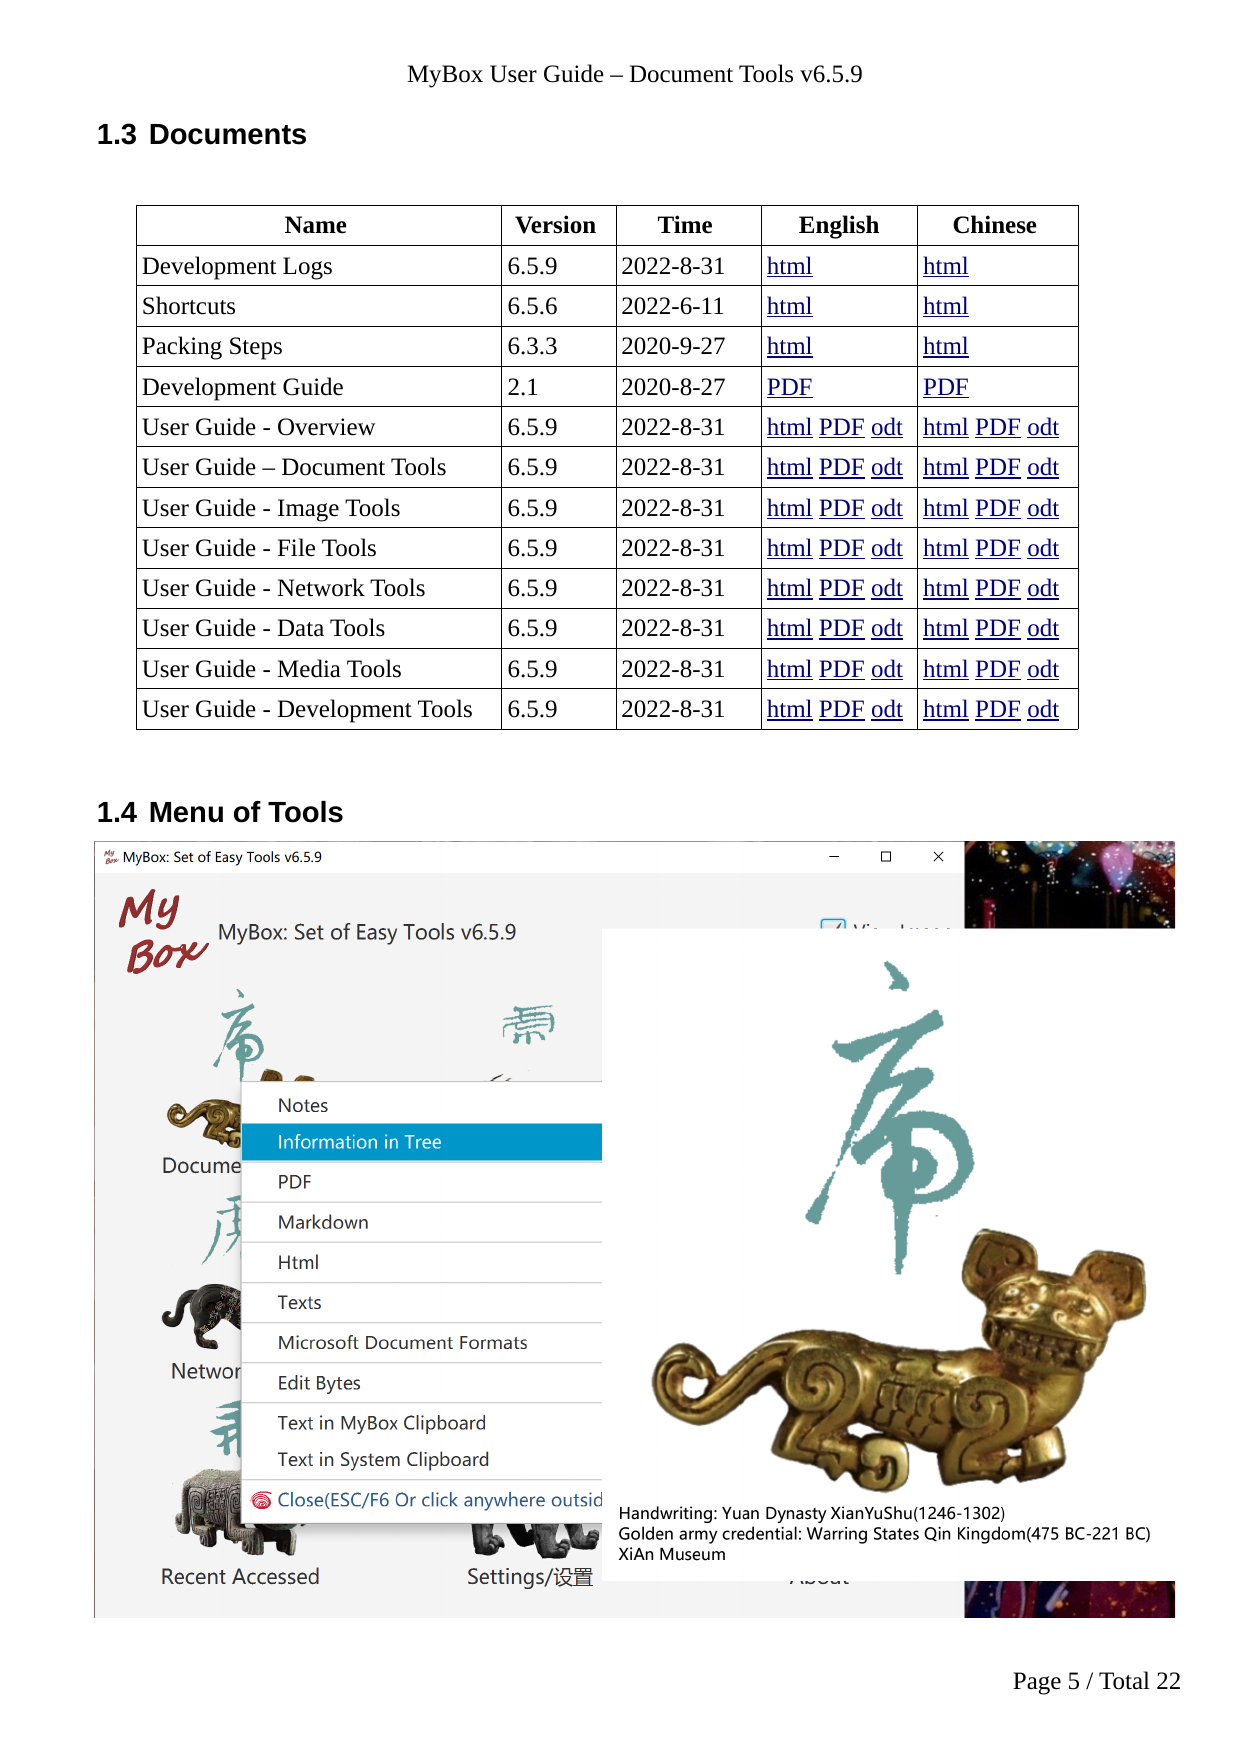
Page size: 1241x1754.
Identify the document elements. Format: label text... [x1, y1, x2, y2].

table_cell PDF [918, 367, 1078, 406]
table_cell 6.5.9 [502, 447, 616, 487]
table_cell html PDF odt [762, 649, 917, 688]
table_cell 6.3.3 [502, 327, 616, 366]
table_cell html [762, 327, 917, 366]
table_cell html PDF odt [918, 528, 1078, 567]
table_cell html [762, 246, 917, 285]
table_cell html PDF odt [762, 569, 917, 608]
table_cell html PDF odt [918, 689, 1078, 729]
table_cell 6.5.9 [502, 569, 616, 608]
table_header Name [137, 206, 501, 245]
table_cell 2022-8-31 [617, 649, 761, 688]
table_header English [762, 206, 917, 245]
table_cell html [762, 286, 917, 326]
table_header Version [502, 206, 616, 245]
table_cell 6.5.6 [502, 286, 616, 326]
table_cell Shortcuts [137, 286, 501, 326]
table_cell User Guide - Development Tools [137, 689, 501, 729]
subtitle Menu of Tools [88, 795, 1181, 828]
table_cell User Guide - Image Tools [137, 488, 501, 527]
table_cell html PDF odt [762, 488, 917, 527]
table_cell html PDF odt [918, 447, 1078, 487]
table_cell html PDF odt [918, 569, 1078, 608]
table_cell html PDF odt [918, 649, 1078, 688]
table_cell 2.1 [502, 367, 616, 406]
table_cell 2022-8-31 [617, 569, 761, 608]
table_cell Development Guide [137, 367, 501, 406]
table_cell 2022-8-31 [617, 246, 761, 285]
table_cell User Guide - Data Tools [137, 609, 501, 648]
table_cell html [918, 286, 1078, 326]
table_cell 6.5.9 [502, 246, 616, 285]
table_cell 2022-8-31 [617, 407, 761, 446]
table_cell html PDF odt [762, 689, 917, 729]
table_cell 2022-6-11 [617, 286, 761, 326]
table_cell PDF [762, 367, 917, 406]
table_cell 6.5.9 [502, 528, 616, 567]
table_cell html PDF odt [918, 488, 1078, 527]
table_cell User Guide - Overview [137, 407, 501, 446]
table_cell 2020-8-27 [617, 367, 761, 406]
table_cell User Guide – Document Tools [137, 447, 501, 487]
table_cell html [918, 246, 1078, 285]
table_cell 2022-8-31 [617, 488, 761, 527]
table_cell 6.5.9 [502, 407, 616, 446]
table_cell 6.5.9 [502, 609, 616, 648]
table_header Chinese [918, 206, 1078, 245]
table_cell html PDF odt [918, 609, 1078, 648]
table_cell Development Logs [137, 246, 501, 285]
table_cell User Guide - File Tools [137, 528, 501, 567]
table_cell html [918, 327, 1078, 366]
table_header Time [617, 206, 761, 245]
table_cell html PDF odt [918, 407, 1078, 446]
table_cell 6.5.9 [502, 488, 616, 527]
table_cell 2020-9-27 [617, 327, 761, 366]
picture [94, 841, 1176, 1618]
table_cell 2022-8-31 [617, 689, 761, 729]
table_cell html PDF odt [762, 528, 917, 567]
table_cell 2022-8-31 [617, 609, 761, 648]
table_cell 2022-8-31 [617, 447, 761, 487]
table_cell Packing Steps [137, 327, 501, 366]
table_cell html PDF odt [762, 447, 917, 487]
table_cell 6.5.9 [502, 649, 616, 688]
table_cell 6.5.9 [502, 689, 616, 729]
table_cell html PDF odt [762, 407, 917, 446]
table_cell User Guide - Media Tools [137, 649, 501, 688]
table_cell html PDF odt [762, 609, 917, 648]
table_cell 2022-8-31 [617, 528, 761, 567]
subtitle Documents [88, 117, 1181, 151]
table_cell User Guide - Network Tools [137, 569, 501, 608]
